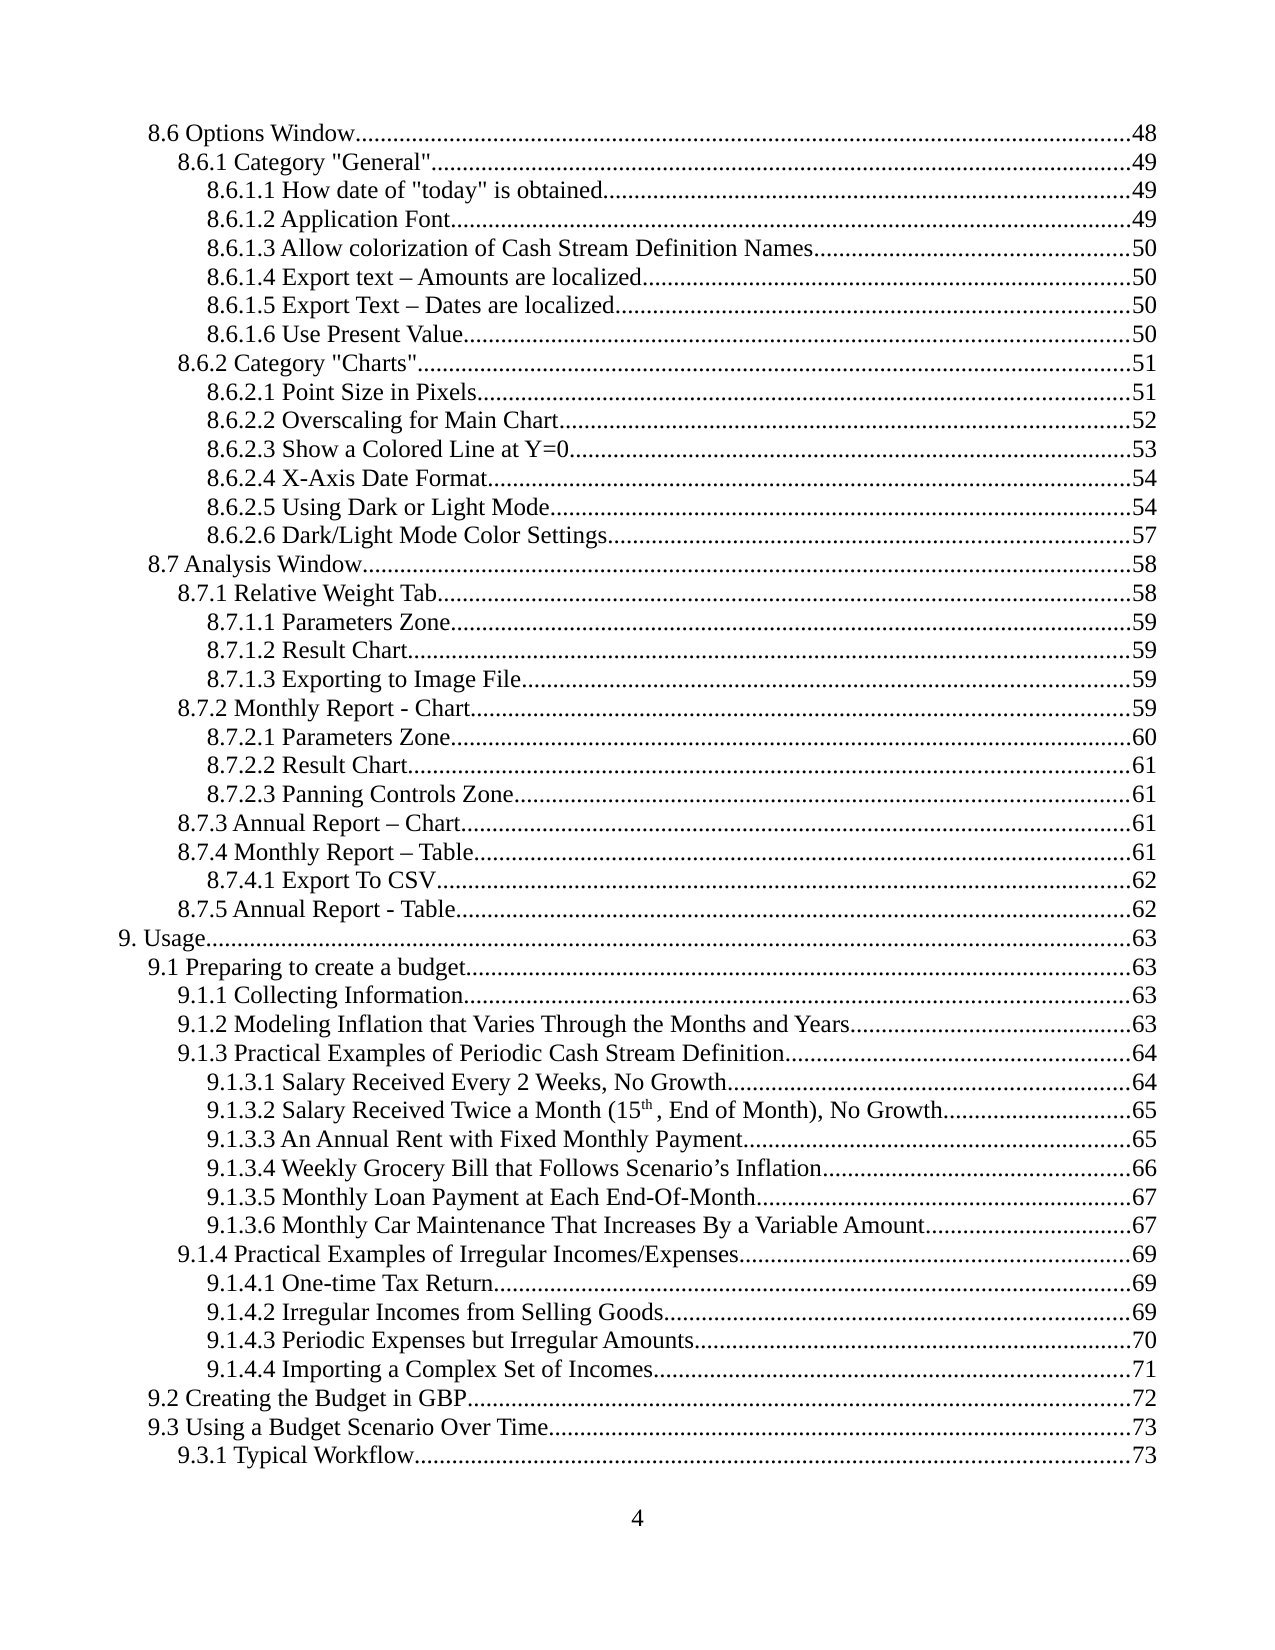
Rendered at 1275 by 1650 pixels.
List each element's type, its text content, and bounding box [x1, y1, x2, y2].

text 8.7.2 Monthly Report - Chart 59 [177, 693, 1157, 722]
text 8.7.4.1 Export To CSV 62 [207, 866, 1157, 894]
text 9.1.3.3 An Annual Rent with Fixed Monthly Payment 65 [207, 1124, 1157, 1153]
text 8.6.1.4 Export text – Amounts are localized 50 [207, 262, 1157, 291]
text 8.7.4 Monthly Report – Table 61 [177, 837, 1157, 866]
text 8.6.1.5 Export Text – Dates are localized 50 [207, 291, 1157, 319]
text 8.6.1.6 Use Present Value 50 [207, 319, 1157, 348]
text 8.6.1.2 Application Font 49 [207, 204, 1157, 233]
text 9.1.4 Practical Examples of Irregular Incomes/Expenses 69 [177, 1239, 1157, 1268]
text 9.1.4.3 Periodic Expenses but Irregular Amounts 70 [207, 1326, 1157, 1354]
text 8.7.2.1 Parameters Zone 60 [207, 722, 1157, 751]
text 8.6.1.1 How date of "today" is obtained 49 [207, 176, 1157, 204]
text 9.1.2 Modeling Inflation that Varies Through the Months and Years 63 [177, 1009, 1157, 1038]
text 9.1.1 Collecting Information 63 [177, 981, 1157, 1009]
text 8.7.1.1 Parameters Zone 59 [207, 607, 1157, 636]
text 8.6.2.1 Point Size in Pixels 51 [207, 377, 1157, 406]
text 8.6.1 Category "General" 49 [177, 147, 1157, 176]
text 8.7.1.3 Exporting to Image File 59 [207, 664, 1157, 693]
text 9.3.1 Typical Workflow 73 [177, 1441, 1157, 1469]
text 9.2 Creating the Budget in GBP 72 [148, 1383, 1157, 1412]
text 8.7.2.3 Panning Controls Zone 61 [207, 779, 1157, 808]
text 8.7.5 Annual Report - Table 62 [177, 894, 1157, 923]
text 8.7.1.2 Result Chart 59 [207, 636, 1157, 664]
text 9.3 Using a Budget Scenario Over Time 73 [148, 1412, 1157, 1441]
text 9.1.3.6 Monthly Car Maintenance That Increases By a Variable Amount 67 [207, 1211, 1157, 1239]
text 8.6.2 Category "Charts" 51 [177, 348, 1157, 377]
text 8.6.2.6 Dark/Light Mode Color Settings 57 [207, 521, 1157, 549]
text 9.1.4.4 Importing a Complex Set of Incomes 71 [207, 1354, 1157, 1383]
text 9. Usage 63 [118, 923, 1157, 952]
text 8.6.2.5 Using Dark or Light Mode 54 [207, 492, 1157, 521]
text 9.1.4.2 Irregular Incomes from Selling Goods 69 [207, 1297, 1157, 1326]
text 9.1.3.4 Weekly Grocery Bill that Follows Scenario’s Inflation 66 [207, 1153, 1157, 1182]
text 8.6.1.3 Allow colorization of Cash Stream Definition Names 50 [207, 233, 1157, 262]
text 8.7 Analysis Window 58 [148, 549, 1157, 578]
text 9.1.3.2 Salary Received Twice a Month (15th , End of Month), No Growth 65 [207, 1096, 1157, 1124]
text 8.6.2.2 Overscaling for Main Chart 52 [207, 406, 1157, 434]
text 9.1.4.1 One-time Tax Return 69 [207, 1268, 1157, 1297]
text 9.1.3.1 Salary Received Every 2 Weeks, No Growth 64 [207, 1067, 1157, 1096]
text 9.1.3.5 Monthly Loan Payment at Each End-Of-Month 67 [207, 1182, 1157, 1211]
text 8.7.3 Annual Report – Chart 61 [177, 808, 1157, 837]
text 8.7.1 Relative Weight Tab 58 [177, 578, 1157, 607]
text 8.6.2.3 Show a Colored Line at Y=0 53 [207, 434, 1157, 463]
text 9.1.3 Practical Examples of Periodic Cash Stream Definition 64 [177, 1038, 1157, 1067]
text 8.6.2.4 X-Axis Date Format 54 [207, 463, 1157, 492]
text 8.6 Options Window 48 [148, 118, 1157, 147]
text 9.1 Preparing to create a budget 63 [148, 952, 1157, 981]
text 8.7.2.2 Result Chart 61 [207, 751, 1157, 779]
